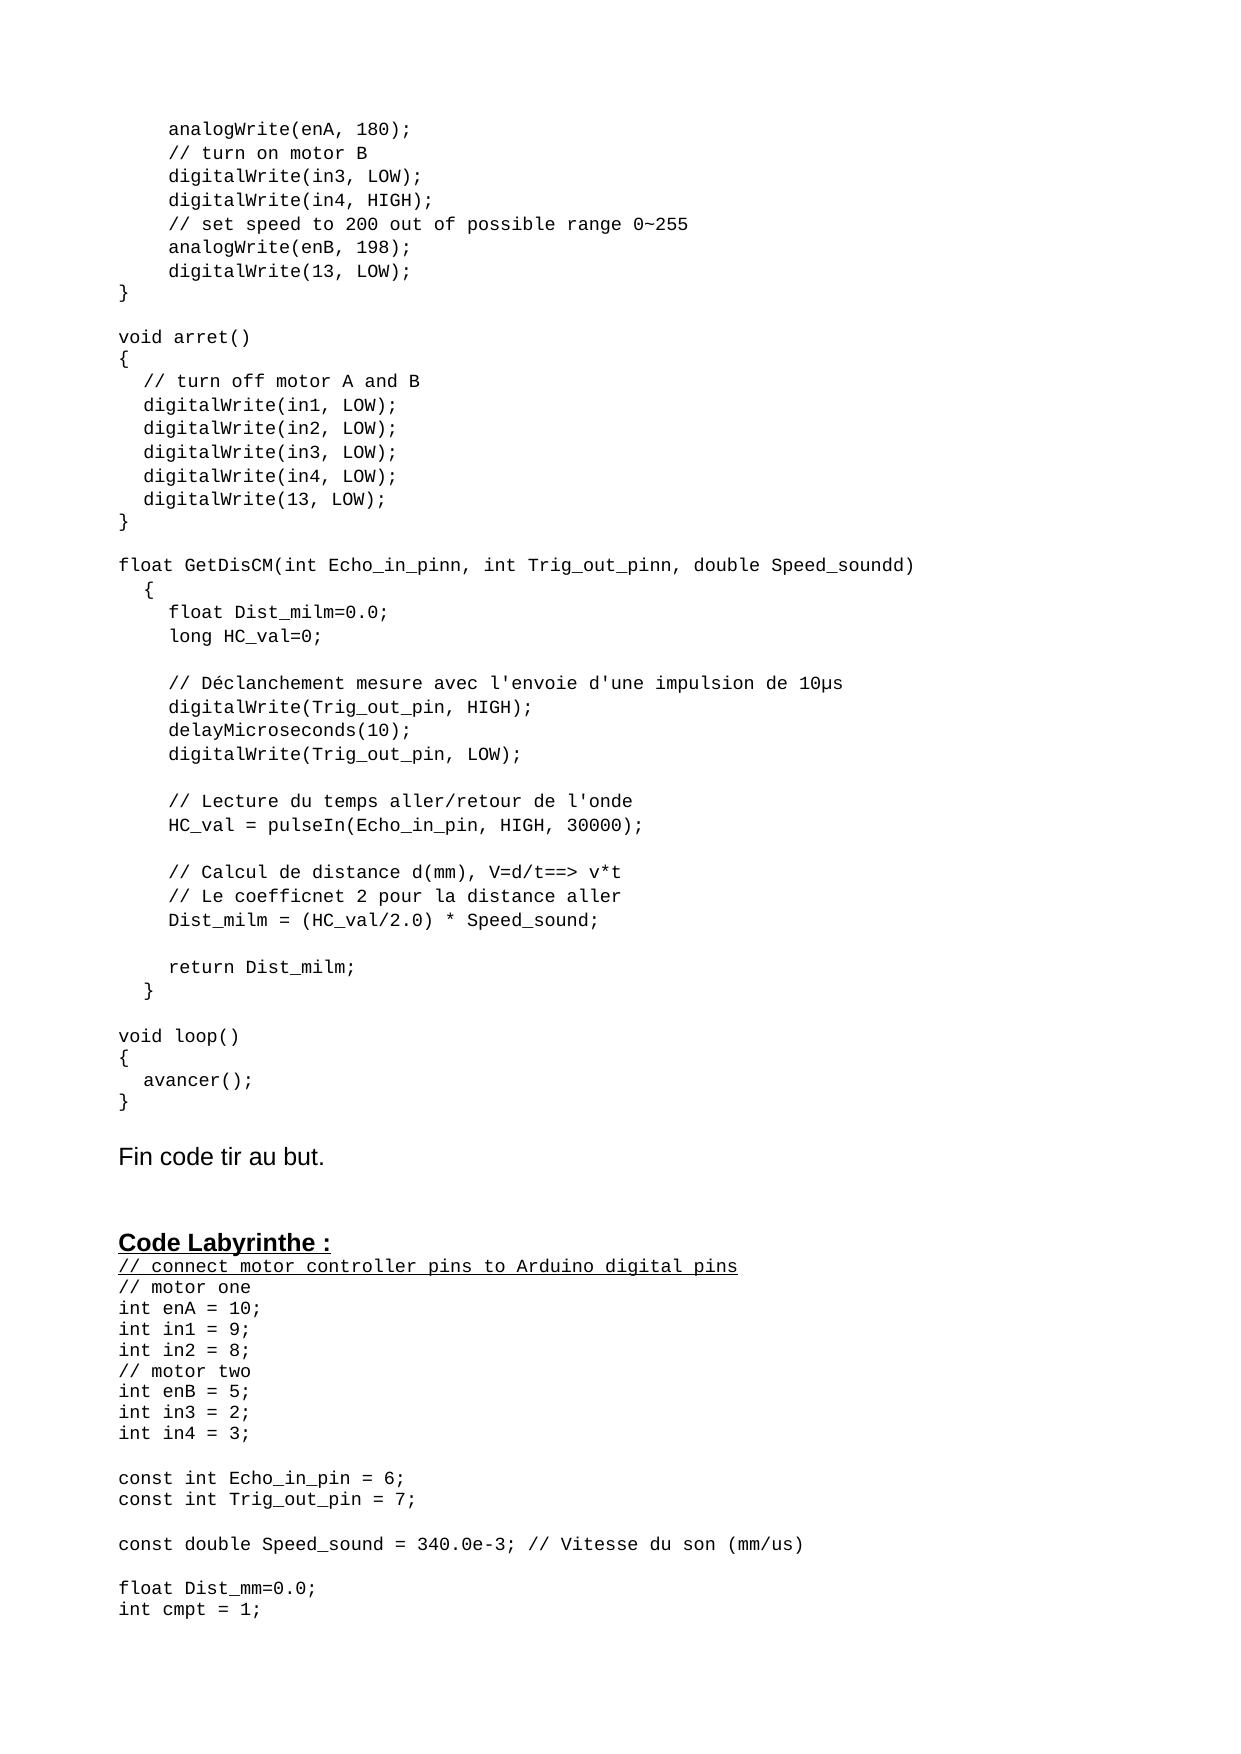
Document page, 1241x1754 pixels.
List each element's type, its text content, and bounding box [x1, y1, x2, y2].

text } [118, 284, 1122, 304]
text digitalWrite(in3, LOW); [118, 165, 1122, 189]
text float GetDisCM(int Echo_in_pinn, int Trig_out_pinn, double Speed_soundd) [118, 557, 1122, 577]
text digitalWrite(13, LOW); [118, 260, 1122, 284]
text // motor two [118, 1362, 1122, 1383]
text int cmpt = 1; [118, 1600, 1122, 1621]
text int enB = 5; [118, 1383, 1122, 1403]
text // Calcul de distance d(mm), V=d/t==> v*t [118, 861, 1122, 885]
text // Le coefficnet 2 pour la distance aller [118, 885, 1122, 908]
text Dist_milm = (HC_val/2.0) * Speed_sound; [118, 908, 1122, 932]
text digitalWrite(in2, LOW); [118, 417, 1122, 441]
text // set speed to 200 out of possible range 0~255 [118, 213, 1122, 236]
text void arret() [118, 328, 1122, 349]
text int in3 = 2; [118, 1403, 1122, 1424]
text } [118, 1092, 1122, 1113]
text digitalWrite(in1, LOW); [118, 394, 1122, 417]
text return Dist_milm; [118, 956, 1122, 979]
text } [118, 979, 1122, 1003]
text const int Trig_out_pin = 7; [118, 1490, 1122, 1511]
text digitalWrite(13, LOW); [118, 488, 1122, 512]
text // connect motor controller pins to Arduino digital pins [118, 1257, 1122, 1278]
text Fin code tir au but. [118, 1142, 1122, 1171]
text // Déclanchement mesure avec l'envoie d'une impulsion de 10µs [118, 672, 1122, 696]
text const int Echo_in_pin = 6; [118, 1469, 1122, 1490]
text int enA = 10; [118, 1299, 1122, 1320]
text avancer(); [118, 1069, 1122, 1092]
text // Lecture du temps aller/retour de l'onde [118, 790, 1122, 814]
text delayMicroseconds(10); [118, 719, 1122, 743]
text digitalWrite(in4, HIGH); [118, 189, 1122, 213]
text float Dist_milm=0.0; [118, 601, 1122, 625]
text } [118, 512, 1122, 533]
text int in4 = 3; [118, 1424, 1122, 1445]
text { [118, 349, 1122, 370]
text // turn off motor A and B [118, 370, 1122, 394]
text long HC_val=0; [118, 625, 1122, 648]
text digitalWrite(Trig_out_pin, LOW); [118, 743, 1122, 767]
text digitalWrite(in4, LOW); [118, 465, 1122, 488]
text { [118, 1048, 1122, 1069]
text int in2 = 8; [118, 1341, 1122, 1362]
text digitalWrite(in3, LOW); [118, 441, 1122, 465]
text const double Speed_sound = 340.0e-3; // Vitesse du son (mm/us) [118, 1534, 1122, 1556]
text analogWrite(enA, 180); [118, 118, 1122, 142]
text analogWrite(enB, 198); [118, 236, 1122, 260]
text HC_val = pulseIn(Echo_in_pin, HIGH, 30000); [118, 814, 1122, 838]
text // motor one [118, 1278, 1122, 1299]
text { [118, 577, 1122, 601]
text Code Labyrinthe : [118, 1228, 1122, 1257]
text digitalWrite(Trig_out_pin, HIGH); [118, 696, 1122, 719]
text float Dist_mm=0.0; [118, 1579, 1122, 1600]
text // turn on motor B [118, 142, 1122, 165]
text int in1 = 9; [118, 1320, 1122, 1341]
text void loop() [118, 1027, 1122, 1048]
